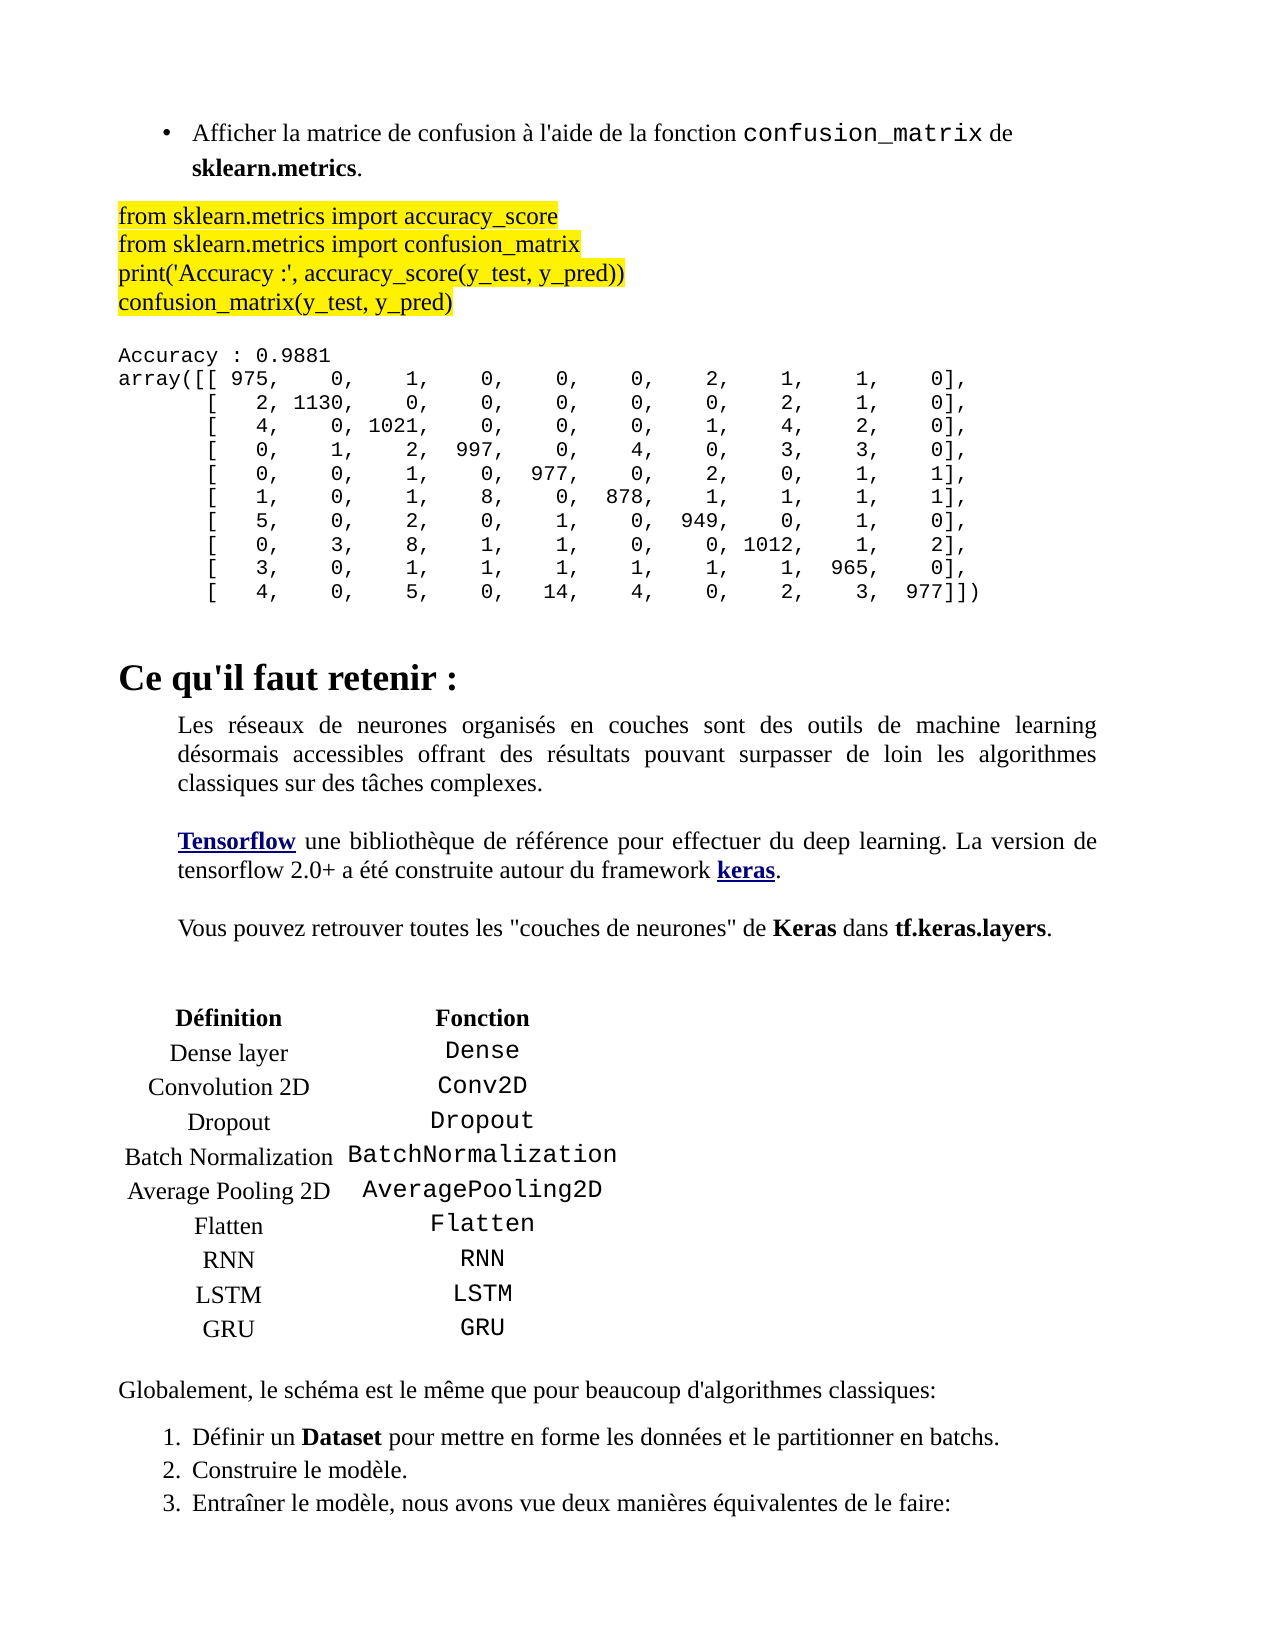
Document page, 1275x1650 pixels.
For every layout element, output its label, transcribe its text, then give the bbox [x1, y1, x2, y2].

table_cell Dense [339, 1035, 626, 1069]
list Afficher la matrice de confusion à l'aide de la fonction confusion_matrix de sklearn.metrics. [162, 118, 1157, 182]
text Globalement, le schéma est le même que pour beaucoup d'algorithmes classiques: [118, 1375, 1157, 1404]
list Définir un Dataset pour mettre en forme les données et le partitionner en batchs. [162, 1422, 1157, 1451]
table_cell Flatten [339, 1208, 626, 1242]
text from sklearn.metrics import accuracy_score [118, 201, 1157, 229]
table_cell GRU [339, 1312, 626, 1346]
table_cell GRU [118, 1312, 339, 1346]
table_cell Average Pooling 2D [118, 1173, 339, 1208]
list Construire le modèle. [162, 1456, 1157, 1484]
text Les réseaux de neurones organisés en couches sont des outils de machine learning désormais accessibles offrant des résultats pouvant surpasser de loin les algorithmes classiques sur des tâches complexes. [177, 711, 1098, 797]
table_cell RNN [118, 1243, 339, 1277]
text Accuracy : 0.9881 [118, 344, 1157, 368]
subtitle Ce qu'il faut retenir : [118, 655, 1157, 698]
text [ 4, 0, 5, 0, 14, 4, 0, 2, 3, 977]]) [118, 581, 1157, 605]
table_cell Dropout [339, 1104, 626, 1139]
table_cell Batch Normalization [118, 1139, 339, 1173]
table_cell Flatten [118, 1208, 339, 1242]
table_cell LSTM [118, 1277, 339, 1312]
text [ 1, 0, 1, 8, 0, 878, 1, 1, 1, 1], [118, 486, 1157, 510]
table_header Définition [118, 1000, 339, 1035]
table_cell Convolution 2D [118, 1070, 339, 1104]
table_cell AveragePooling2D [339, 1173, 626, 1208]
table_cell Dense layer [118, 1035, 339, 1069]
text print('Accuracy :', accuracy_score(y_test, y_pred)) [118, 258, 1157, 287]
table_cell Conv2D [339, 1070, 626, 1104]
text Tensorflow une bibliothèque de référence pour effectuer du deep learning. La version de tensorflow 2.0+ a été construite autour du framework keras. [177, 826, 1098, 884]
table_cell Dropout [118, 1104, 339, 1139]
text [ 2, 1130, 0, 0, 0, 0, 0, 2, 1, 0], [118, 392, 1157, 416]
text [ 3, 0, 1, 1, 1, 1, 1, 1, 965, 0], [118, 557, 1157, 581]
text Vous pouvez retrouver toutes les "couches de neurones" de Keras dans tf.keras.layers. [177, 913, 1098, 942]
table_cell RNN [339, 1243, 626, 1277]
table_cell LSTM [339, 1277, 626, 1312]
table_header Fonction [339, 1000, 626, 1035]
text [ 4, 0, 1021, 0, 0, 0, 1, 4, 2, 0], [118, 416, 1157, 439]
text [ 0, 3, 8, 1, 1, 0, 0, 1012, 1, 2], [118, 534, 1157, 557]
text array([[ 975, 0, 1, 0, 0, 0, 2, 1, 1, 0], [118, 368, 1157, 392]
table_cell BatchNormalization [339, 1139, 626, 1173]
text [ 5, 0, 2, 0, 1, 0, 949, 0, 1, 0], [118, 510, 1157, 534]
text confusion_matrix(y_test, y_pred) [118, 287, 1157, 316]
text [ 0, 0, 1, 0, 977, 0, 2, 0, 1, 1], [118, 463, 1157, 486]
text from sklearn.metrics import confusion_matrix [118, 229, 1157, 258]
text [ 0, 1, 2, 997, 0, 4, 0, 3, 3, 0], [118, 439, 1157, 463]
list Entraîner le modèle, nous avons vue deux manières équivalentes de le faire: [162, 1488, 1157, 1517]
